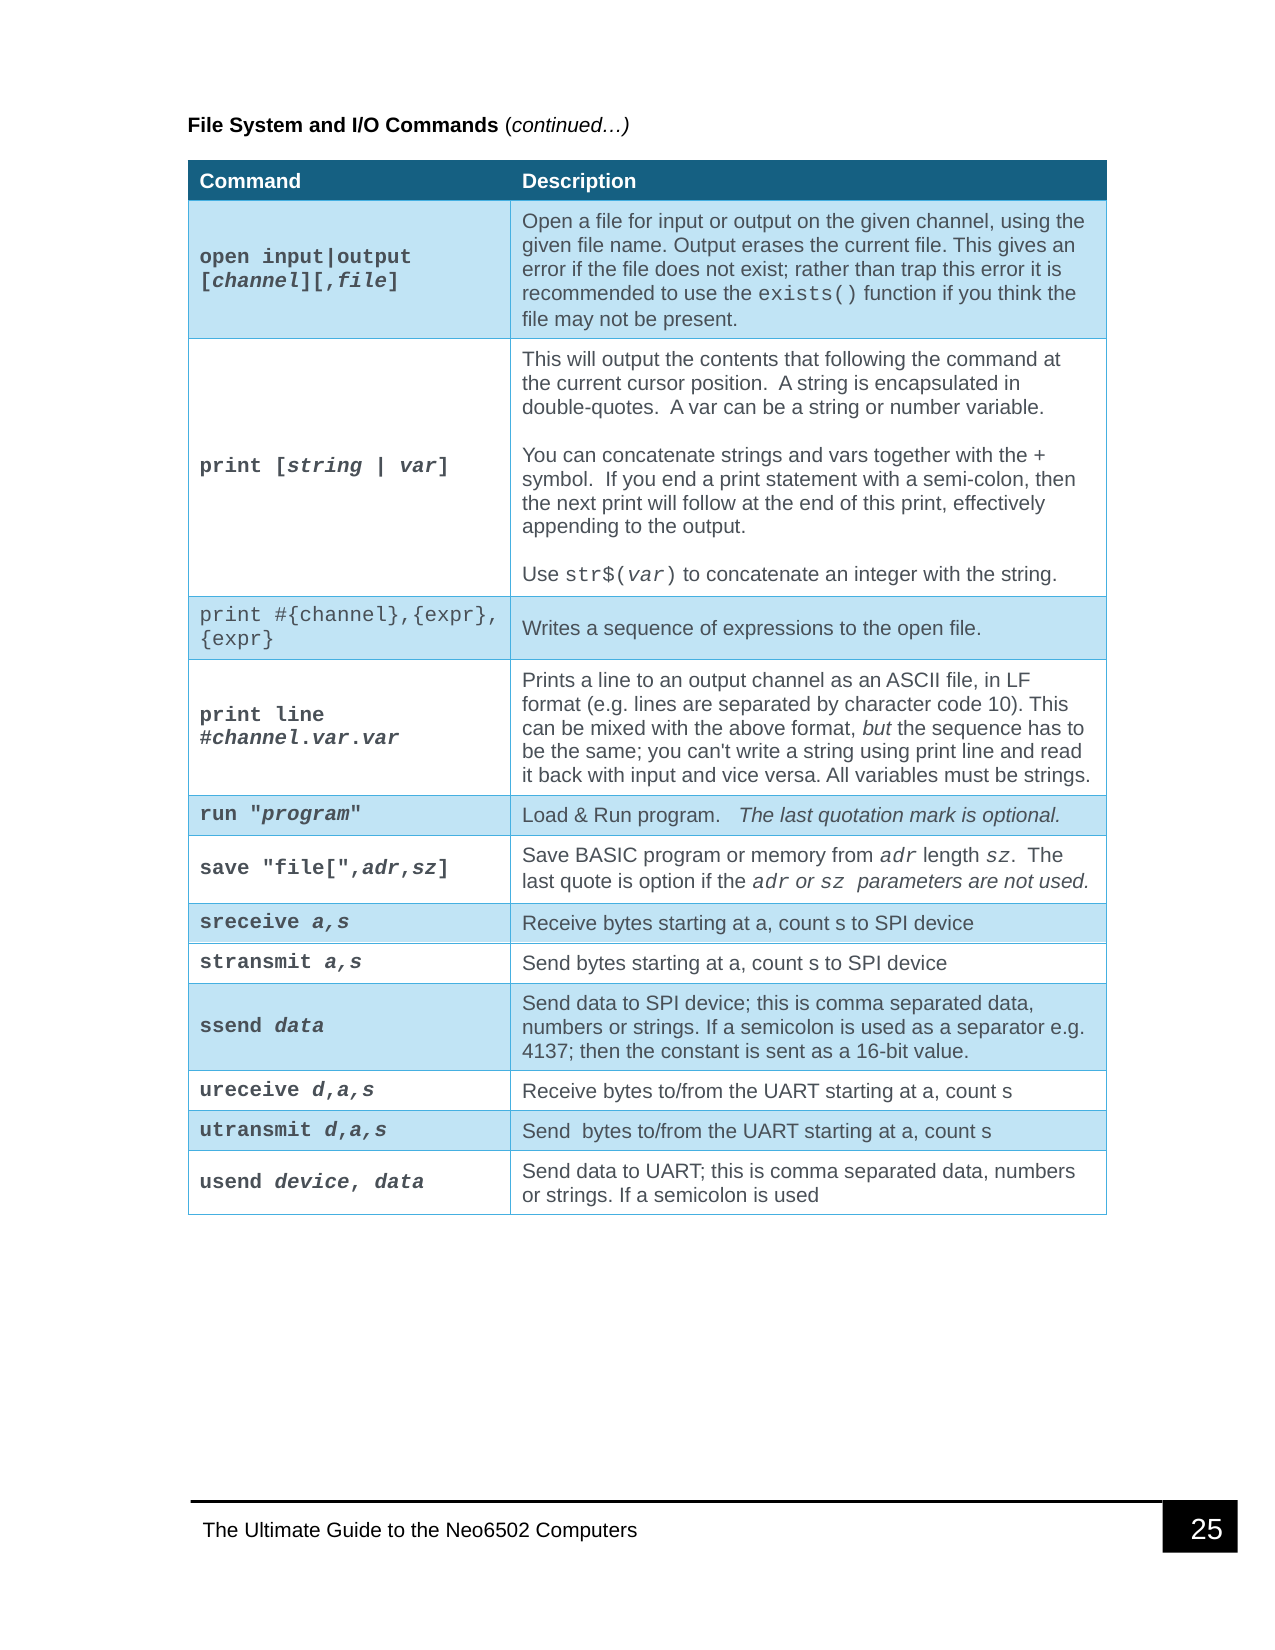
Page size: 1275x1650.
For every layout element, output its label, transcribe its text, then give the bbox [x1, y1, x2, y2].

table_cell Receive bytes starting at a, count s to SPI device [511, 904, 1106, 942]
table_cell Send bytes to/from the UART starting at a, count s [511, 1111, 1106, 1150]
table_cell usend device, data [189, 1151, 510, 1214]
table_cell This will output the contents that following the command at the current cursor position. A string is encapsulated in double-quotes. A var can be a string or number variable. You can concatenate strings and vars together with the + symbol. If you end a print statement with a semi-colon, then the next print will follow at the end of this print, effectively appending to the output. Use str$(var) to concatenate an integer with the string. [511, 339, 1106, 596]
table_cell ssend data [189, 984, 510, 1070]
table_cell save "file[",adr,sz] [189, 836, 510, 902]
table_cell print #{channel},{expr},{expr} [189, 597, 510, 659]
table_cell run "program" [189, 796, 510, 835]
table_cell print [string | var] [189, 339, 510, 596]
table_cell ureceive d,a,s [189, 1071, 510, 1110]
table_cell Receive bytes to/from the UART starting at a, count s [511, 1071, 1106, 1110]
table_cell Send data to UART; this is comma separated data, numbers or strings. If a semicolon is used [511, 1151, 1106, 1214]
table_cell Prints a line to an output channel as an ASCII file, in LF format (e.g. lines are separated by character code 10). This can be mixed with the above format, but the sequence has to be the same; you can't write a string using print line and read it back with input and vice versa. All variables must be strings. [511, 660, 1106, 795]
table_cell utransmit d,a,s [189, 1111, 510, 1150]
table_header Command [189, 161, 510, 200]
table_cell print line #channel.var.var [189, 660, 510, 795]
table_cell open input|output [channel][,file] [189, 201, 510, 338]
table_cell Writes a sequence of expressions to the open file. [511, 597, 1106, 659]
table_cell sreceive a,s [189, 904, 510, 942]
table_cell Send bytes starting at a, count s to SPI device [511, 944, 1106, 982]
table_cell Save BASIC program or memory from adr length sz. The last quote is option if the adr or sz parameters are not used. [511, 836, 1106, 902]
table_cell stransmit a,s [189, 944, 510, 982]
table_cell Load & Run program. The last quotation mark is optional. [511, 796, 1106, 835]
text File System and I/O Commands (continued…) [187, 112, 1162, 160]
table_header Description [511, 161, 1106, 200]
table_cell Send data to SPI device; this is comma separated data, numbers or strings. If a semicolon is used as a separator e.g. 4137; then the constant is sent as a 16-bit value. [511, 984, 1106, 1070]
table_cell Open a file for input or output on the given channel, using the given file name. Output erases the current file. This gives an error if the file does not exist; rather than trap this error it is recommended to use the exists() function if you think the file may not be present. [511, 201, 1106, 338]
